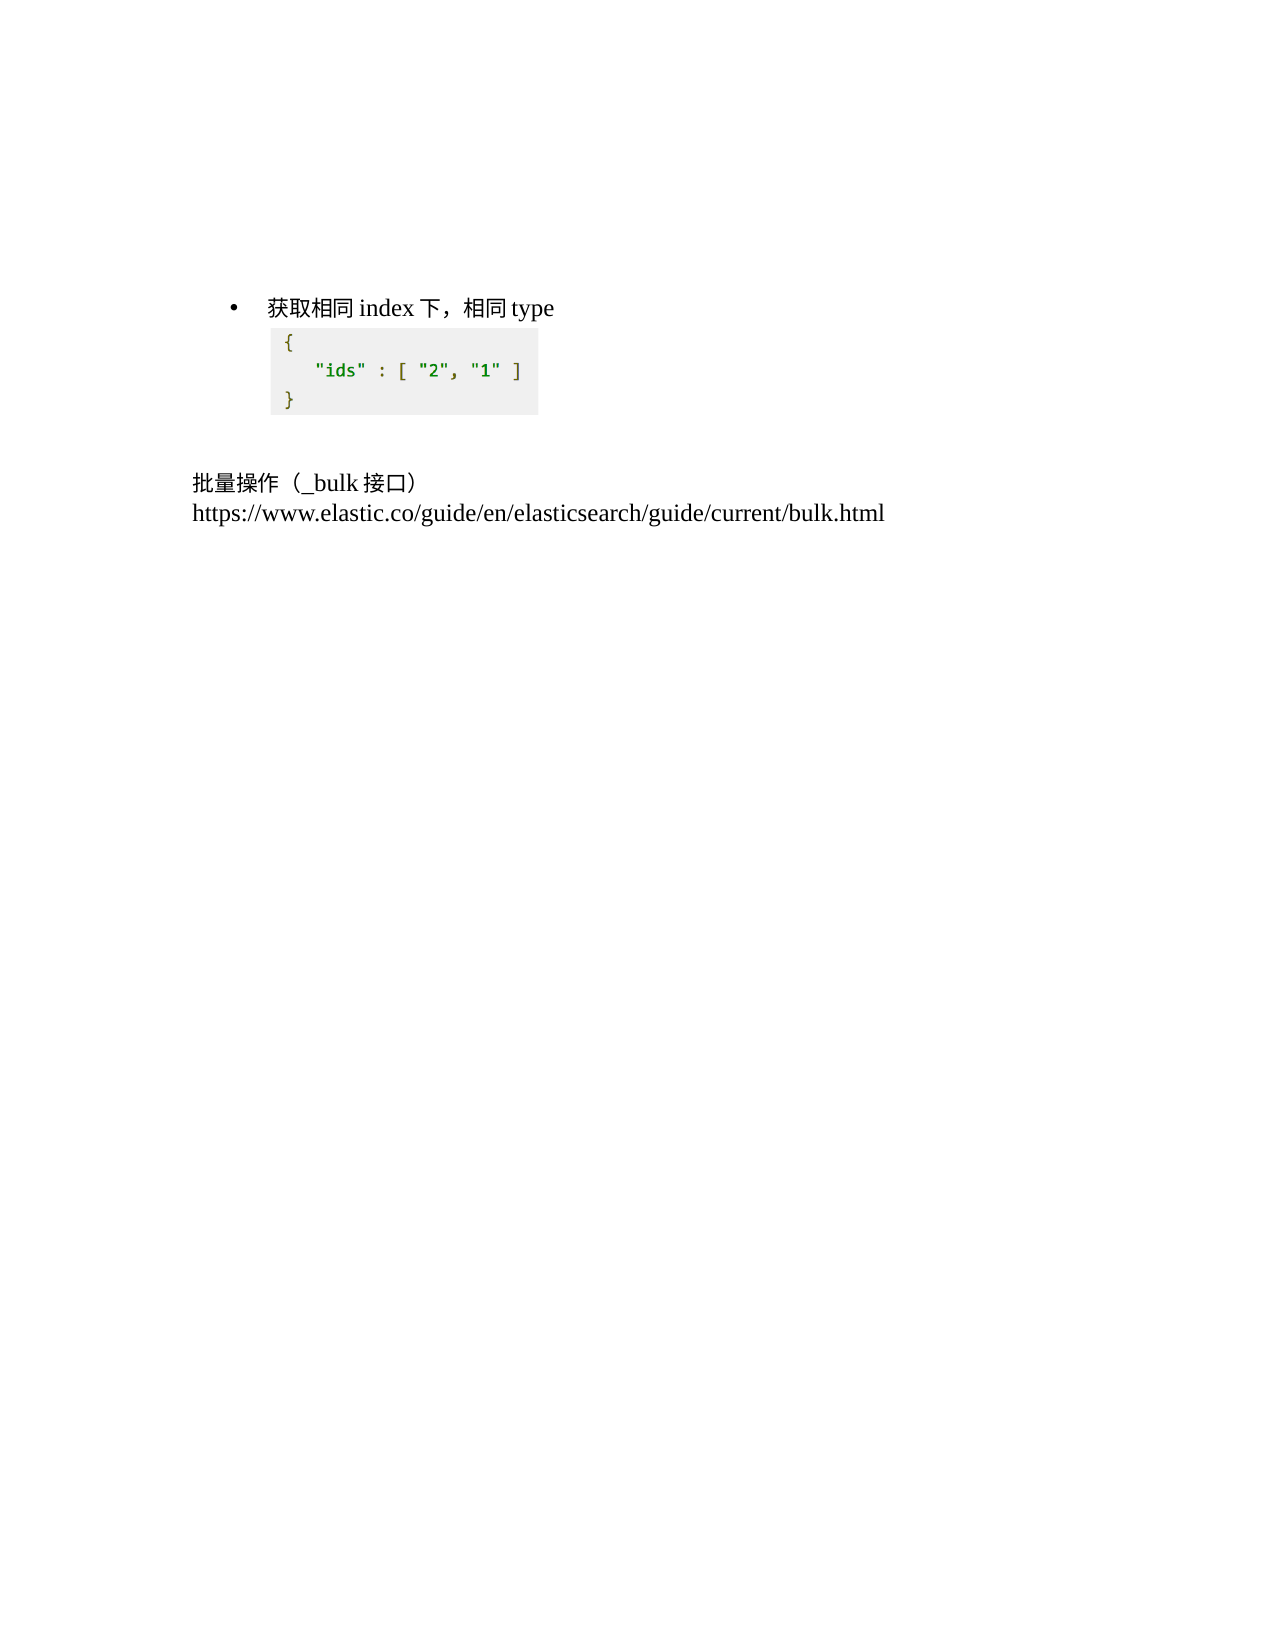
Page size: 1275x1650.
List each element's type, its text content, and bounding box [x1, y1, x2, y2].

picture [270, 328, 539, 415]
text https://www.elastic.co/guide/en/elasticsearch/guide/current/bulk.html [118, 498, 1157, 526]
text 批量操作（_bulk接口） [118, 466, 1157, 498]
list 获取相同index下，相同type [229, 291, 1157, 322]
